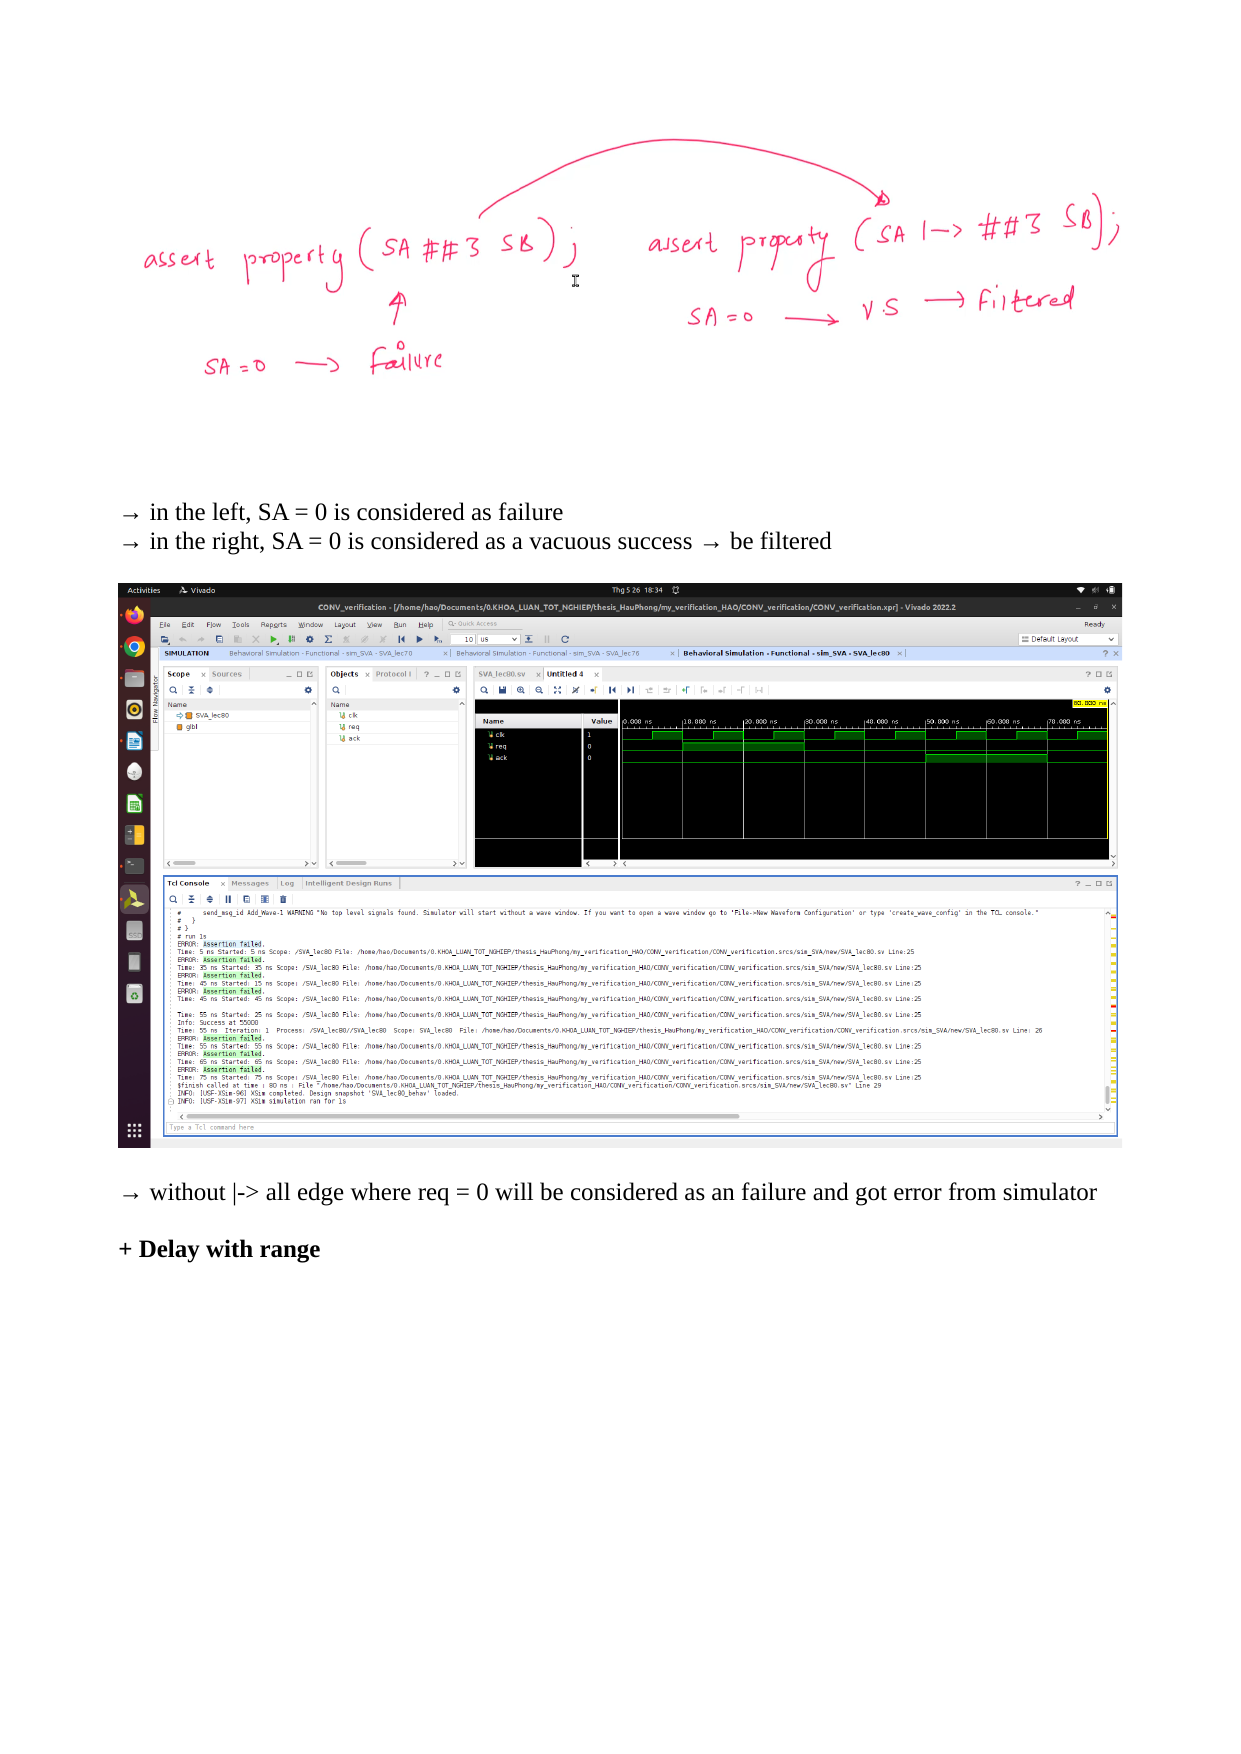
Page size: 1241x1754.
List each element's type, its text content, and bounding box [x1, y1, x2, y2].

text → in the left, SA = 0 is considered as failure [118, 497, 1122, 526]
text → in the right, SA = 0 is considered as a vacuous success → be filtered [118, 526, 1122, 554]
text → without |-> all edge where req = 0 will be considered as an failure and got error from simulator [118, 1148, 1122, 1206]
picture [118, 118, 1123, 440]
text + Delay with range [118, 1234, 1122, 1263]
picture [118, 583, 1123, 1148]
